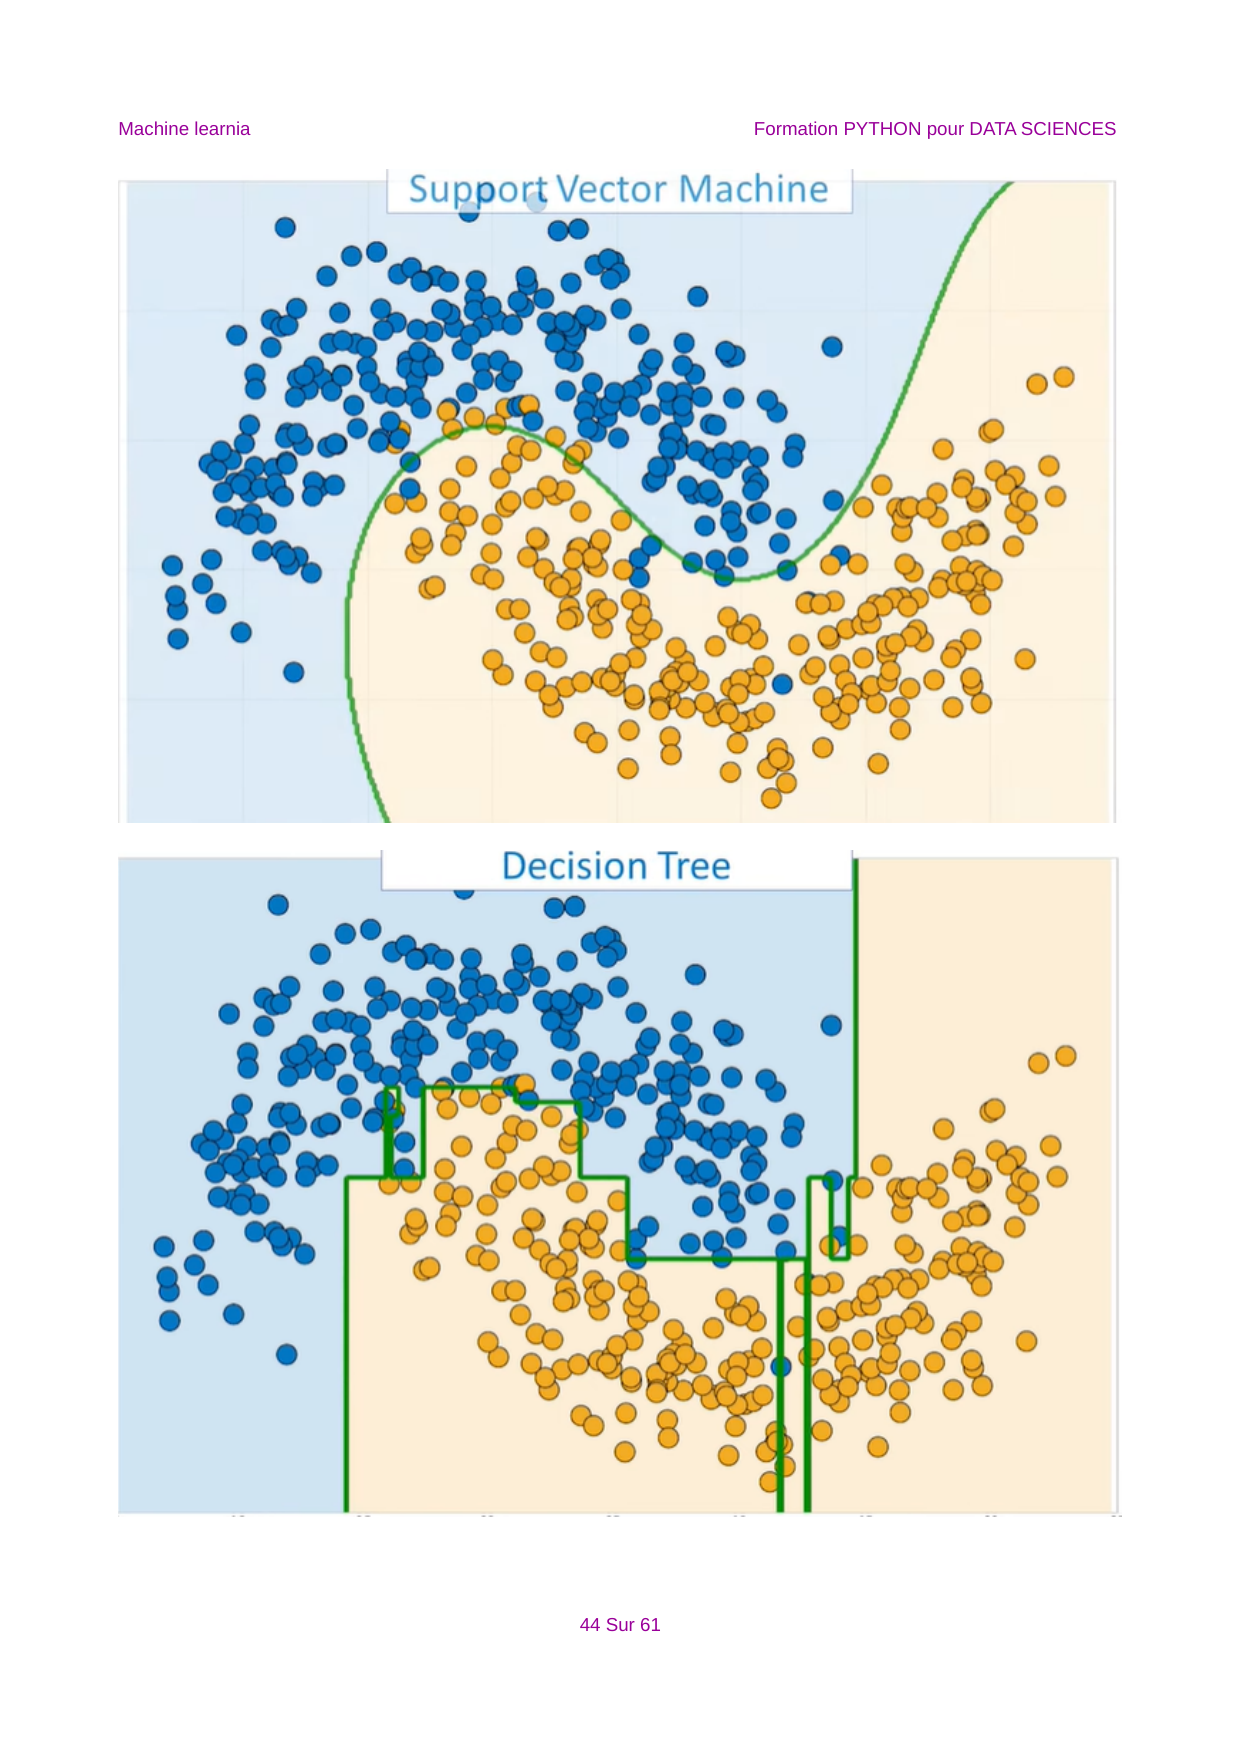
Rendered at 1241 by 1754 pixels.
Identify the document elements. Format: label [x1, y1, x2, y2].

picture [118, 850, 1122, 1517]
picture [118, 169, 1122, 823]
